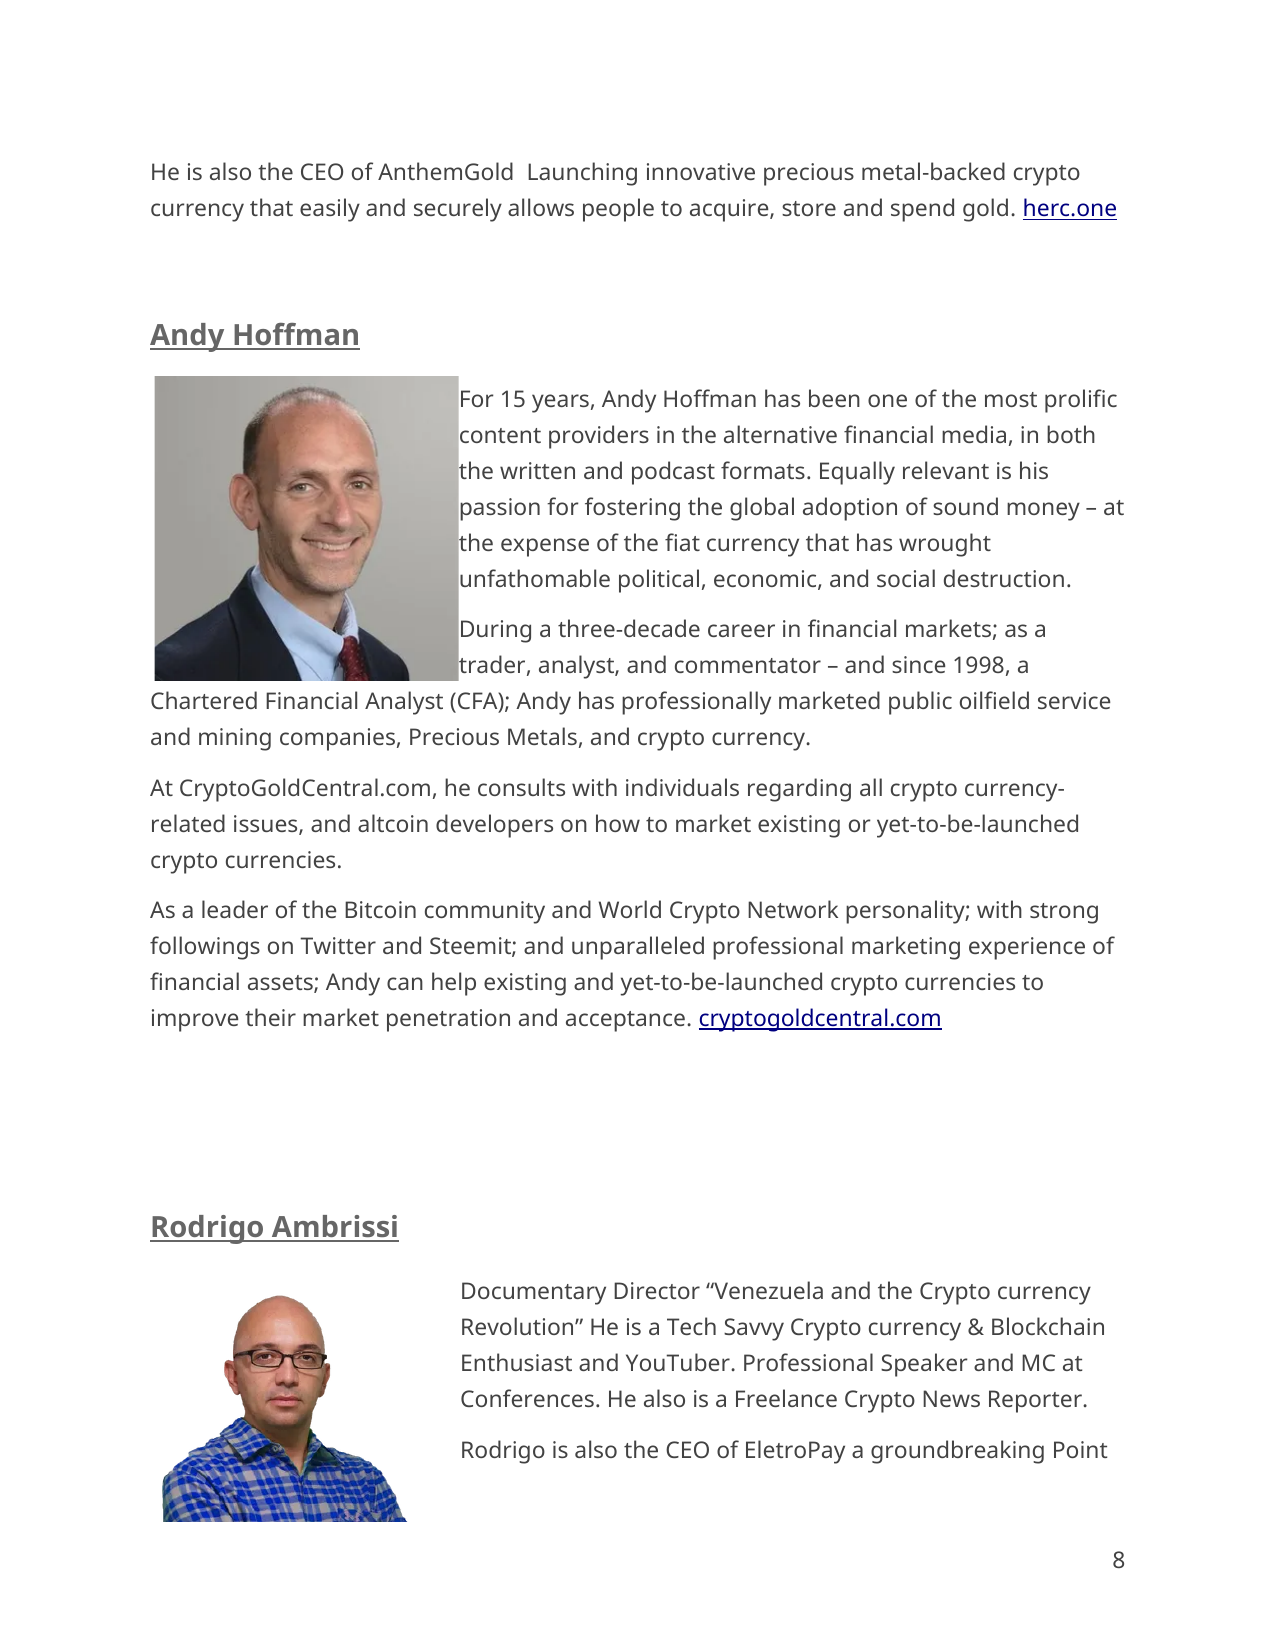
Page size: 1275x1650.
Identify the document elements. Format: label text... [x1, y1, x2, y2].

picture [154, 376, 459, 681]
text For 15 years, Andy Hoffman has been one of the most prolific content providers in the alternative financial media, in both the written and podcast formats. Equally relevant is his passion for fostering the global adoption of sound money – at the expense of the fiat currency that has wrought unfathomable political, economic, and social destruction. [459, 383, 1125, 594]
subtitle Andy Hoffman [150, 314, 1125, 354]
text Rodrigo is also the CEO of EletroPay a groundbreaking Point [461, 1433, 1125, 1465]
text As a leader of the Bitcoin community and World Crypto Network personality; with strong followings on Twitter and Steemit; and unparalleled professional marketing experience of financial assets; Andy can help existing and yet-to-be-launched crypto currencies to improve their market penetration and acceptance. cryptogoldcentral.com [150, 894, 1125, 1033]
text Documentary Director “Venezuela and the Crypto currency Revolution” He is a Tech Savvy Crypto currency & Blockchain Enthusiast and YouTuber. Professional Speaker and MC at Conferences. He also is a Freelance Crypto News Reporter. [461, 1275, 1125, 1414]
subtitle Rodrigo Ambrissi [150, 1206, 1125, 1246]
picture [159, 1275, 461, 1522]
text At CryptoGoldCentral.com, he consults with individuals regarding all crypto currency-related issues, and altcoin developers on how to market existing or yet-to-be-launched crypto currencies. [150, 772, 1125, 875]
text He is also the CEO of AnthemGold Launching innovative precious metal-backed crypto currency that easily and securely allows people to acquire, store and spend gold. herc.one [150, 156, 1125, 223]
text During a three-decade career in financial markets; as a trader, analyst, and commentator – and since 1998, a Chartered Financial Analyst (CFA); Andy has professionally marketed public oilfield service and mining companies, Precious Metals, and crypto currency. [150, 613, 1125, 752]
